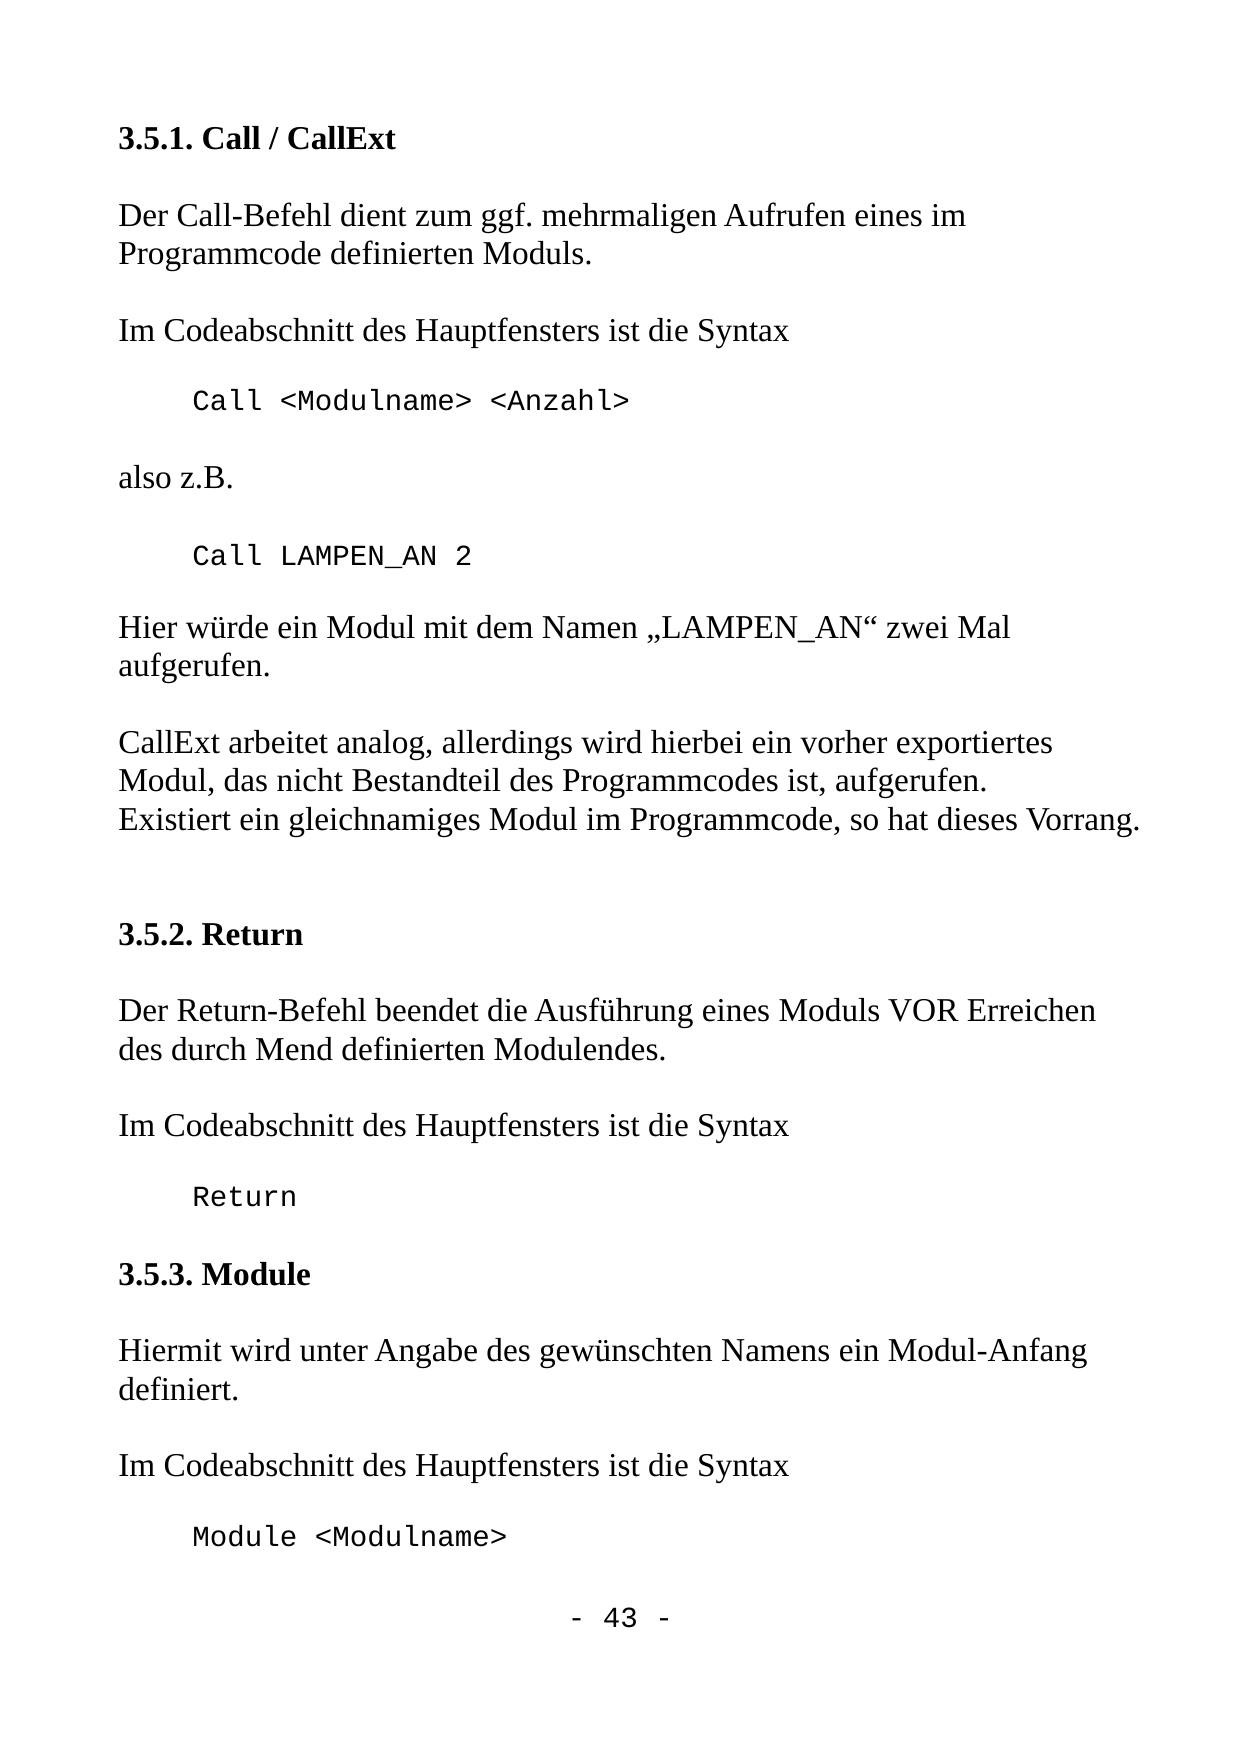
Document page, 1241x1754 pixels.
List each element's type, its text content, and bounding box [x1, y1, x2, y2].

text Im Codeabschnitt des Hauptfensters ist die Syntax [118, 310, 1122, 348]
text CallExt arbeitet analog, allerdings wird hierbei ein vorher exportiertes Modul, das nicht Bestandteil des Programmcodes ist, aufgerufen. [118, 722, 1122, 799]
text Der Call-Befehl dient zum ggf. mehrmaligen Aufrufen eines im Programmcode definierten Moduls. [118, 195, 1122, 271]
text Call LAMPEN_AN 2 [118, 534, 1122, 574]
text 3.5.2. Return [118, 914, 1122, 952]
text Call <Modulname> <Anzahl> [118, 386, 1122, 419]
text Im Codeabschnitt des Hauptfensters ist die Syntax [118, 1445, 1122, 1484]
text Module <Modulname> [118, 1522, 1122, 1555]
text 3.5.3. Module [118, 1254, 1122, 1292]
text Hier würde ein Modul mit dem Namen „LAMPEN_AN“ zwei Mal aufgerufen. [118, 607, 1122, 684]
text Im Codeabschnitt des Hauptfensters ist die Syntax [118, 1106, 1122, 1144]
text Hiermit wird unter Angabe des gewünschten Namens ein Modul-Anfang definiert. [118, 1330, 1122, 1407]
text Existiert ein gleichnamiges Modul im Programmcode, so hat dieses Vorrang. [118, 799, 1146, 837]
text Return [118, 1182, 1122, 1215]
text Der Return-Befehl beendet die Ausführung eines Moduls VOR Erreichen des durch Mend definierten Modulendes. [118, 991, 1122, 1067]
text 3.5.1. Call / CallExt [118, 118, 1122, 156]
text also z.B. [118, 458, 1122, 496]
